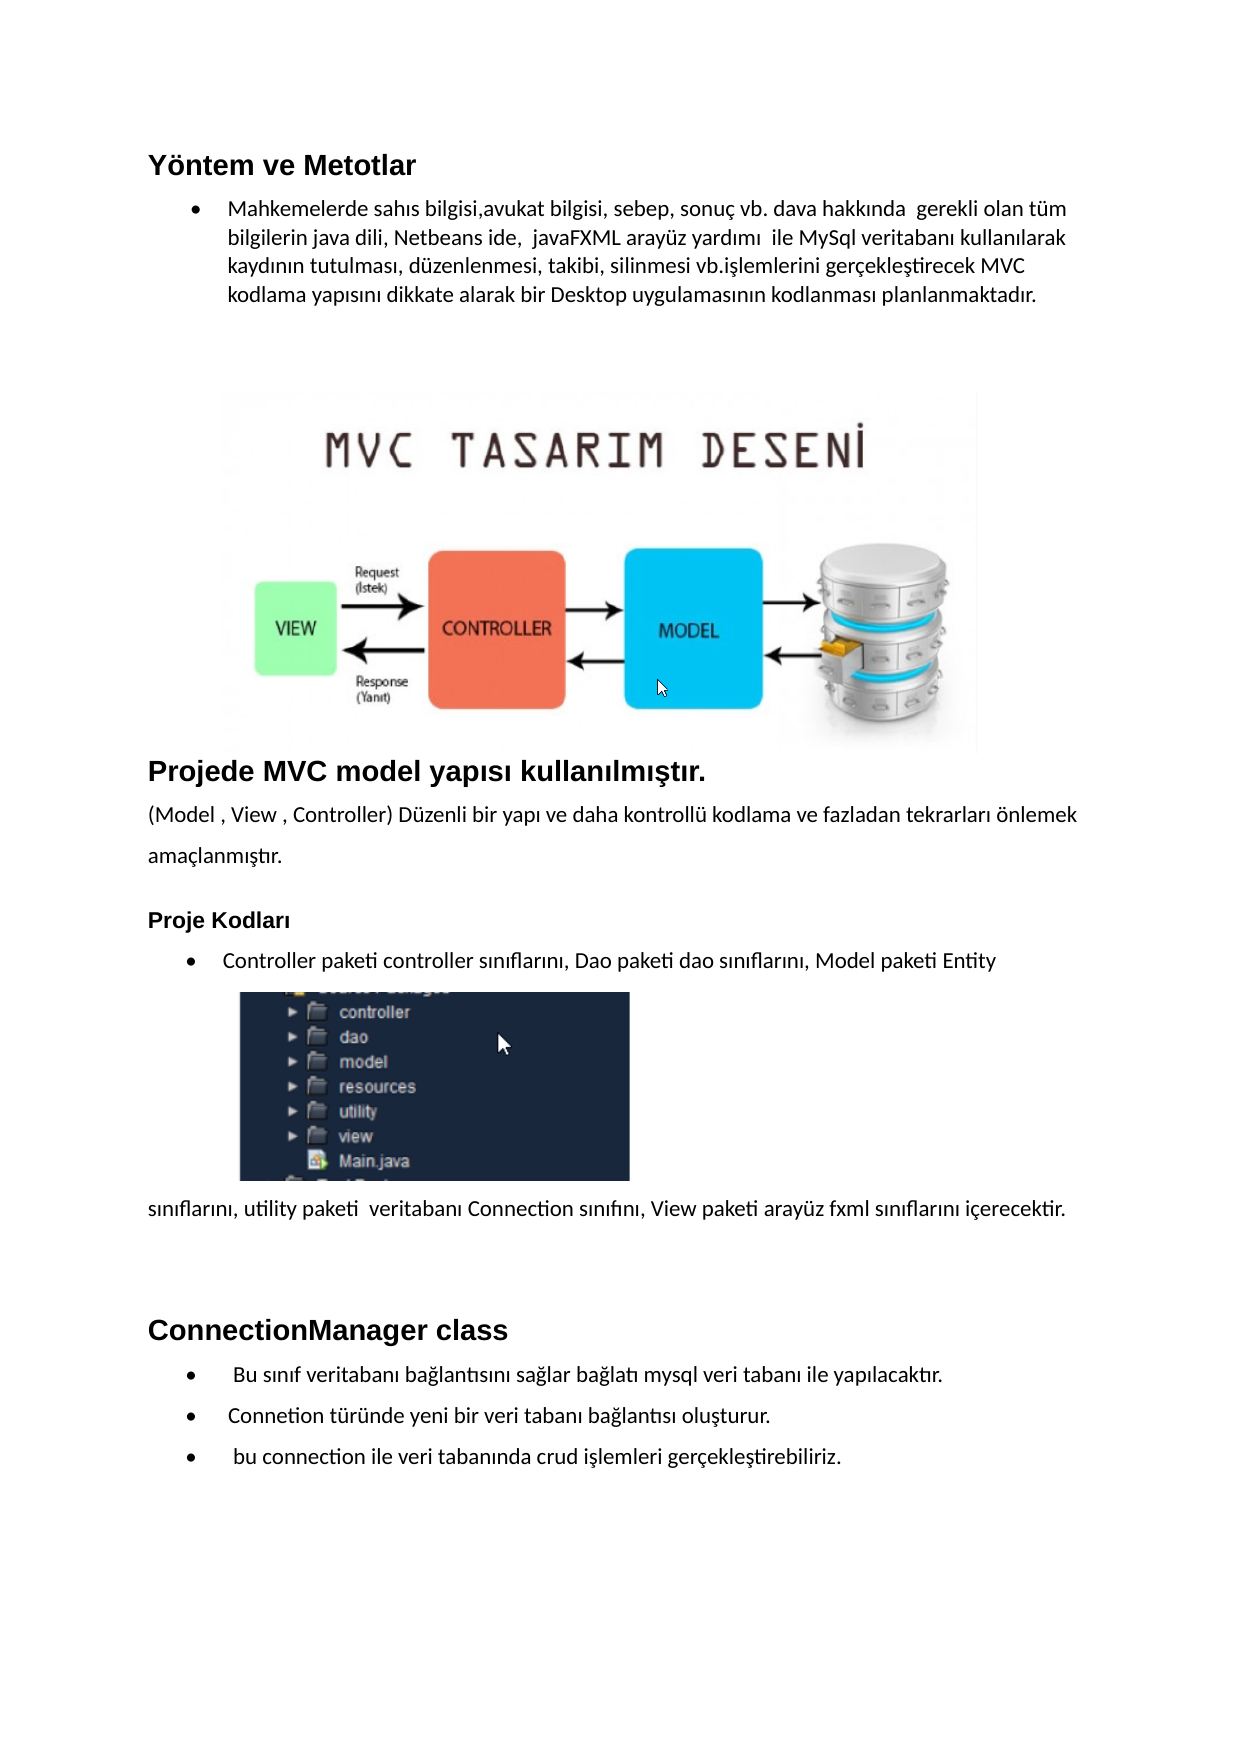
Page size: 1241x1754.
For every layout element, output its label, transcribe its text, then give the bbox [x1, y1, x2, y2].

list Bu sınıf veritabanı bağlantısını sağlar bağlatı mysql veri tabanı ile yapılacaktır. [185, 1360, 1093, 1388]
subtitle Projede MVC model yapısı kullanılmıştır. [148, 428, 1093, 787]
list Mahkemelerde sahıs bilgisi,avukat bilgisi, sebep, sonuç vb. dava hakkında gerekli olan tüm bilgilerin java dili, Netbeans ide, javaFXML arayüz yardımı ile MySql veritabanı kullanılarak kaydının tutulması, düzenlenmesi, takibi, silinmesi vb.işlemlerini gerçekleştirecek MVC kodlama yapısını dikkate alarak bir Desktop uygulamasının kodlanması planlanmaktadır. [190, 194, 1093, 308]
list Controller paketi controller sınıflarını, Dao paketi dao sınıflarını, Model paketi Entity [185, 946, 1093, 974]
text sınıflarını, utility paketi veritabanı Connection sınıfını, View paketi arayüz fxml sınıflarını içerecektir. [148, 1041, 1093, 1222]
text (Model , View , Controller) Düzenli bir yapı ve daha kontrollü kodlama ve fazladan tekrarları önlemek amaçlanmıştır. [148, 801, 1093, 869]
list bu connection ile veri tabanında crud işlemleri gerçekleştirebiliriz. [185, 1442, 1093, 1470]
list Connetion türünde yeni bir veri tabanı bağlantısı oluşturur. [185, 1401, 1093, 1429]
subtitle ConnectionManager class [148, 1313, 1093, 1347]
subtitle Yöntem ve Metotlar [148, 148, 1093, 181]
subtitle Proje Kodları [148, 907, 1093, 933]
